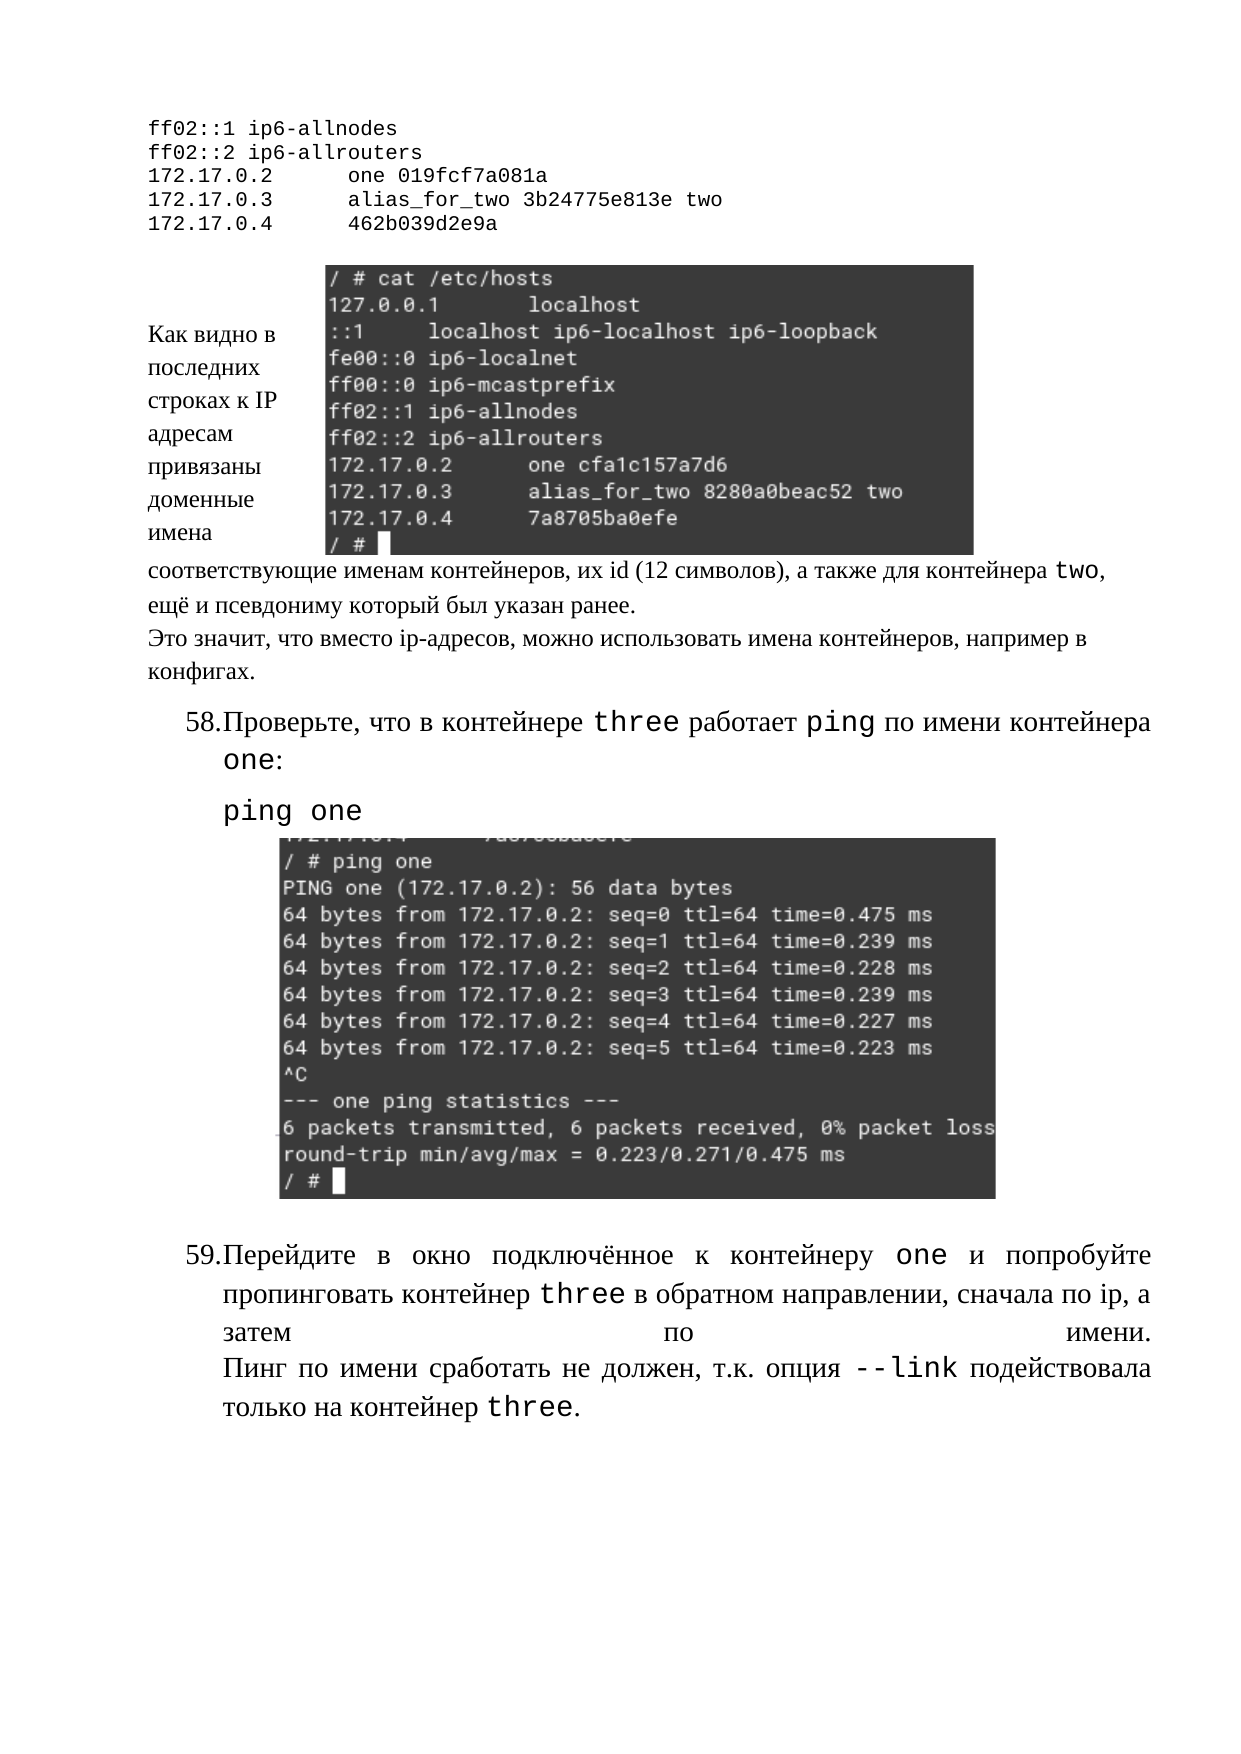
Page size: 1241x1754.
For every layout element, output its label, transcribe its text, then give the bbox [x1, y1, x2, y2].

list Перейдите в окно подключённое к контейнеру one и попробуйте пропинговать контейнер three в обратном направлении, сначала по ip, а затем по имени. Пинг по имени сработать не должен, т.к. опция --link подействовала только на контейнер three. [185, 1237, 1152, 1425]
text ff02::2 ip6-allrouters [148, 142, 1152, 165]
list ping one [185, 796, 1152, 829]
text 172.17.0.4 462b039d2e9a [148, 213, 1152, 236]
text Как видно в последних строках к IP адресам привязаны доменные имена соответствующие именам контейнеров, их id (12 символов), а также для контейнера two, ещё и псевдониму который был указан ранее. Это значит, что вместо ip-адресов, можно использовать имена контейнеров, например в конфигах. [148, 319, 1152, 685]
text 172.17.0.2 one 019fcf7a081a [148, 165, 1152, 189]
text ff02::1 ip6-allnodes [148, 118, 1152, 142]
picture [275, 838, 996, 1199]
picture [325, 265, 974, 555]
list Проверьте, что в контейнере three работает ping по имени контейнера one: [185, 704, 1152, 778]
text 172.17.0.3 alias_for_two 3b24775e813e two [148, 189, 1152, 213]
